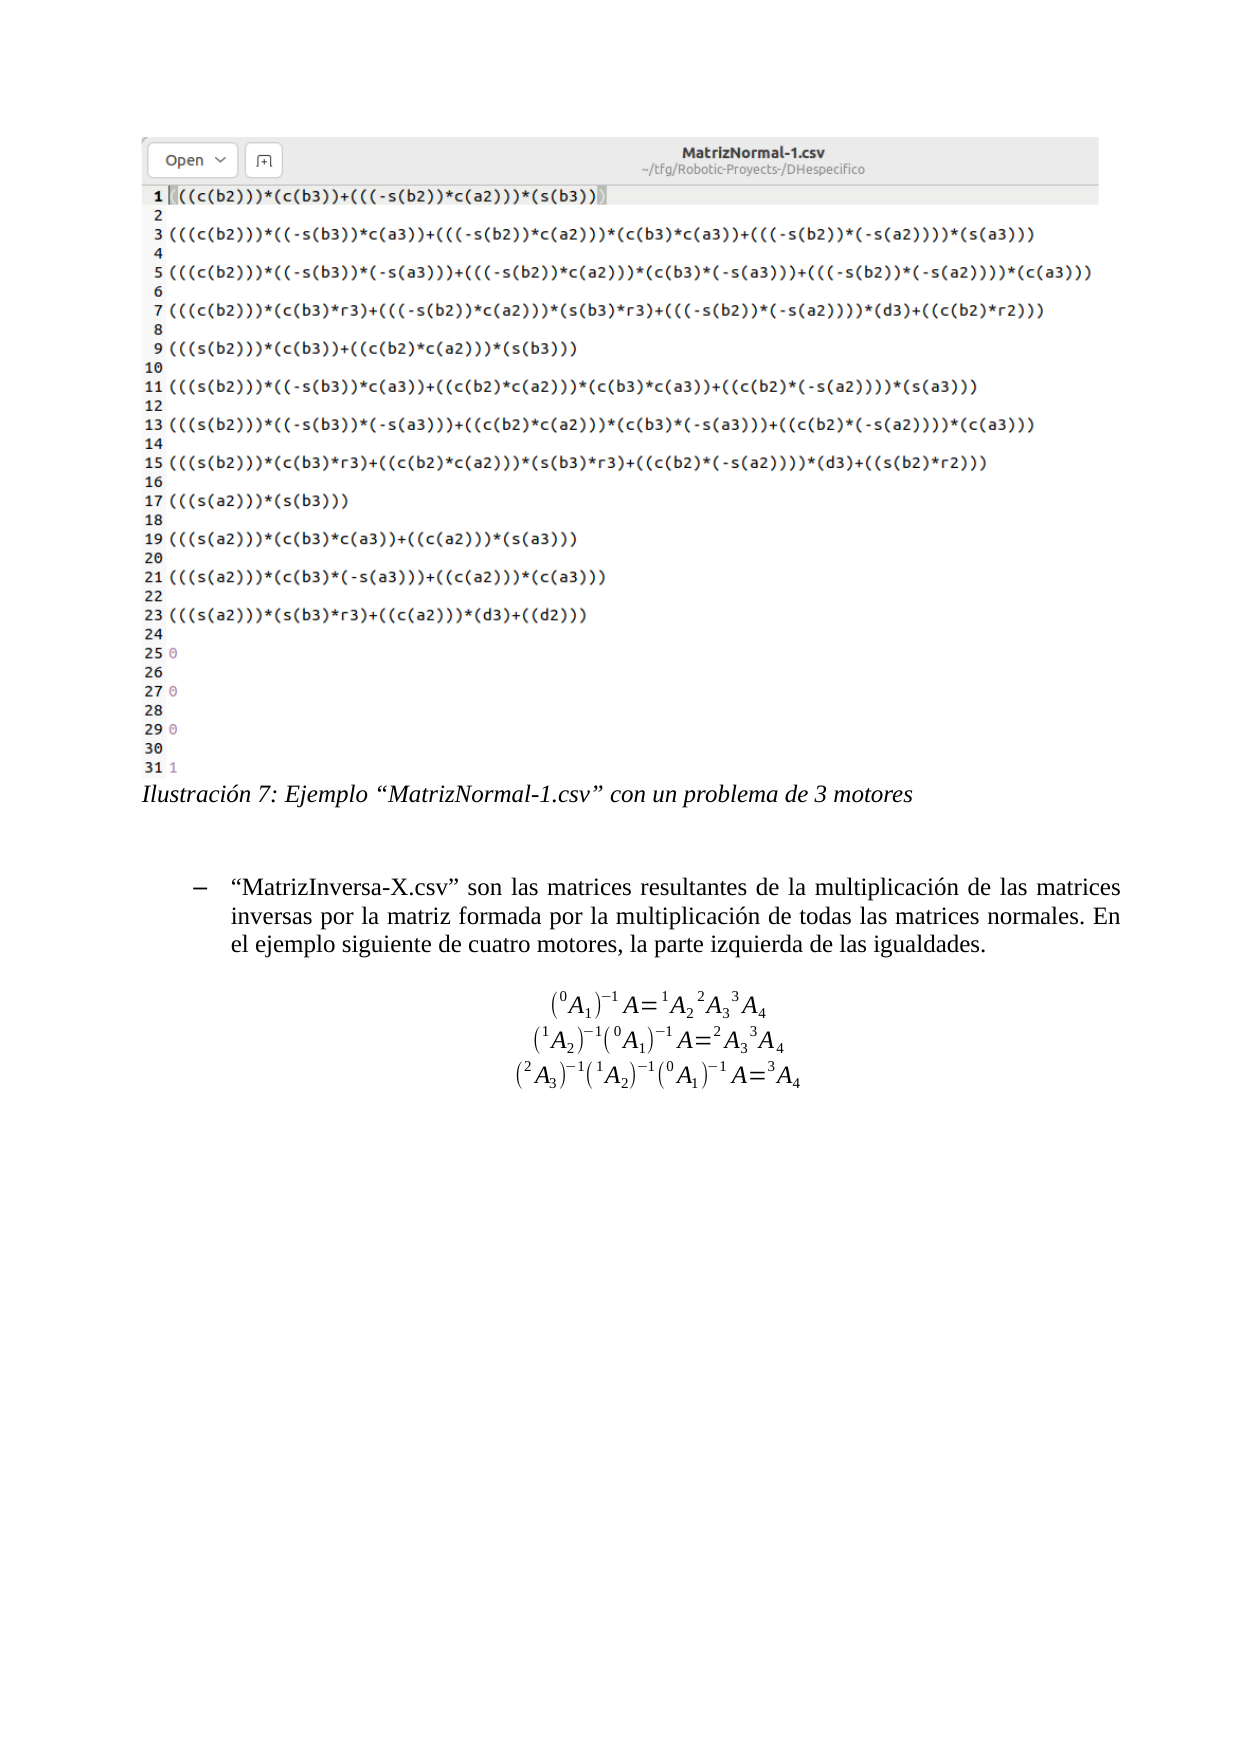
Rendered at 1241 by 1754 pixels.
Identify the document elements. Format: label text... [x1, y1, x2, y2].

list “MatrizInversa-X.csv” son las matrices resultantes de la multiplicación de las matrices inversas por la matriz formada por la multiplicación de todas las matrices normales. En el ejemplo siguiente de cuatro motores, la parte izquierda de las igualdades. [193, 872, 1122, 958]
text Ilustración 7: Ejemplo “MatrizNormal-1.csv” con un problema de 3 motores [142, 779, 1099, 808]
picture [141, 137, 1099, 779]
